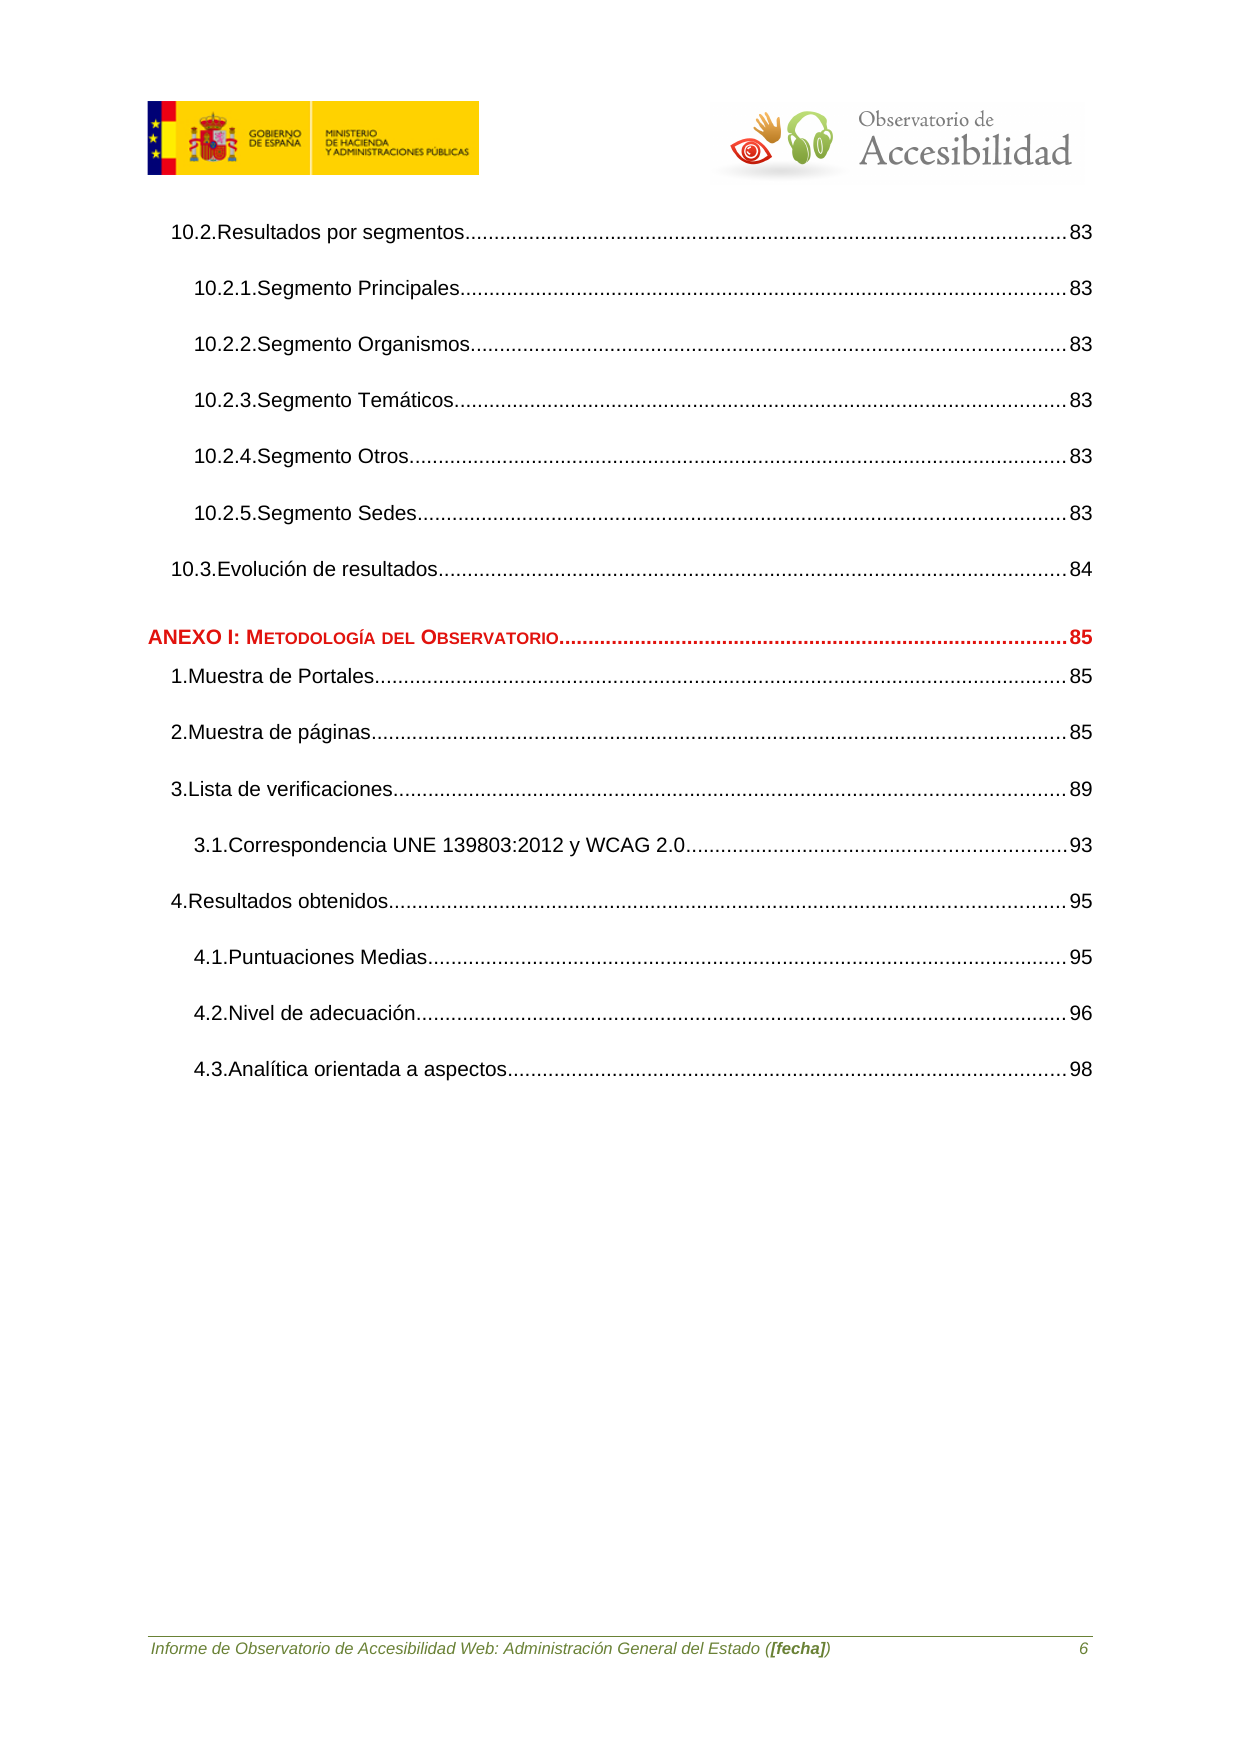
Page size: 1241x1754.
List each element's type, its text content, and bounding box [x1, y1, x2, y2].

text 10.2.Resultados por segmentos 83 [171, 220, 1092, 244]
text 4.Resultados obtenidos 95 [171, 889, 1092, 913]
text 10.2.4.Segmento Otros 83 [193, 444, 1092, 468]
picture [147, 101, 479, 175]
text ANEXO I: Metodología del Observatorio 85 [148, 625, 1092, 649]
text 4.2.Nivel de adecuación 96 [193, 1001, 1092, 1025]
text 3.1.Correspondencia UNE 139803:2012 y WCAG 2.0 93 [193, 832, 1092, 856]
text 10.2.2.Segmento Organismos 83 [193, 332, 1092, 356]
text 2.Muestra de páginas 85 [171, 720, 1092, 744]
text 1.Muestra de Portales 85 [171, 664, 1092, 688]
text 4.1.Puntuaciones Medias 95 [193, 945, 1092, 969]
text 10.2.1.Segmento Principales 83 [193, 276, 1092, 300]
text 3.Lista de verificaciones 89 [171, 776, 1092, 800]
picture [710, 102, 1086, 185]
text 10.2.3.Segmento Temáticos 83 [193, 388, 1092, 412]
text 4.3.Analítica orientada a aspectos 98 [193, 1057, 1092, 1081]
text 10.3.Evolución de resultados 84 [171, 557, 1092, 581]
text 10.2.5.Segmento Sedes 83 [193, 500, 1092, 524]
